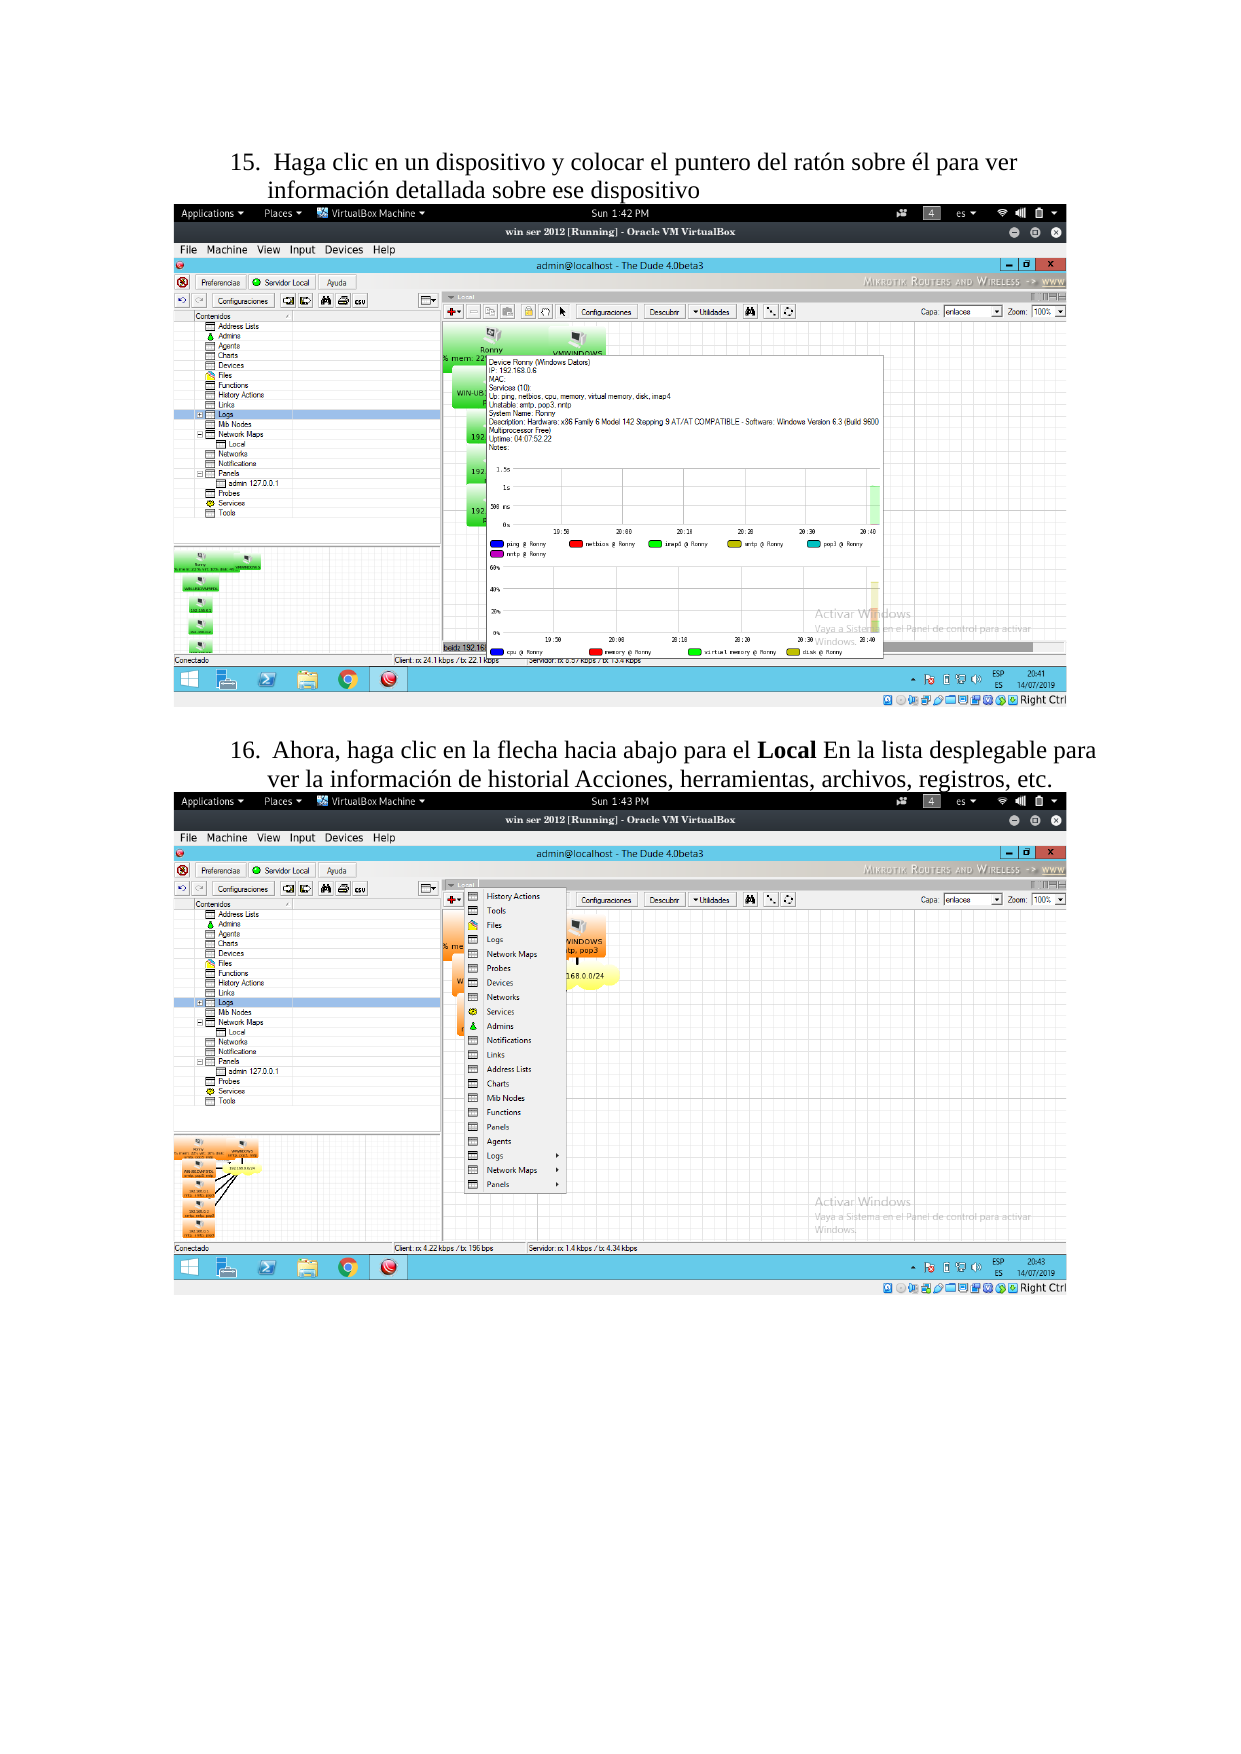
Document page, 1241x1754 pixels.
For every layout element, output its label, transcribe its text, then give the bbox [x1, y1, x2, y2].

list Haga clic en un dispositivo y colocar el puntero del ratón sobre él para ver información detallada sobre ese dispositivo [229, 147, 1122, 204]
picture [173, 204, 1067, 707]
list Ahora, haga clic en la flecha hacia abajo para el Local En la lista desplegable para ver la información de historial Acciones, herramientas, archivos, registros, etc. [229, 735, 1122, 792]
picture [173, 792, 1067, 1295]
